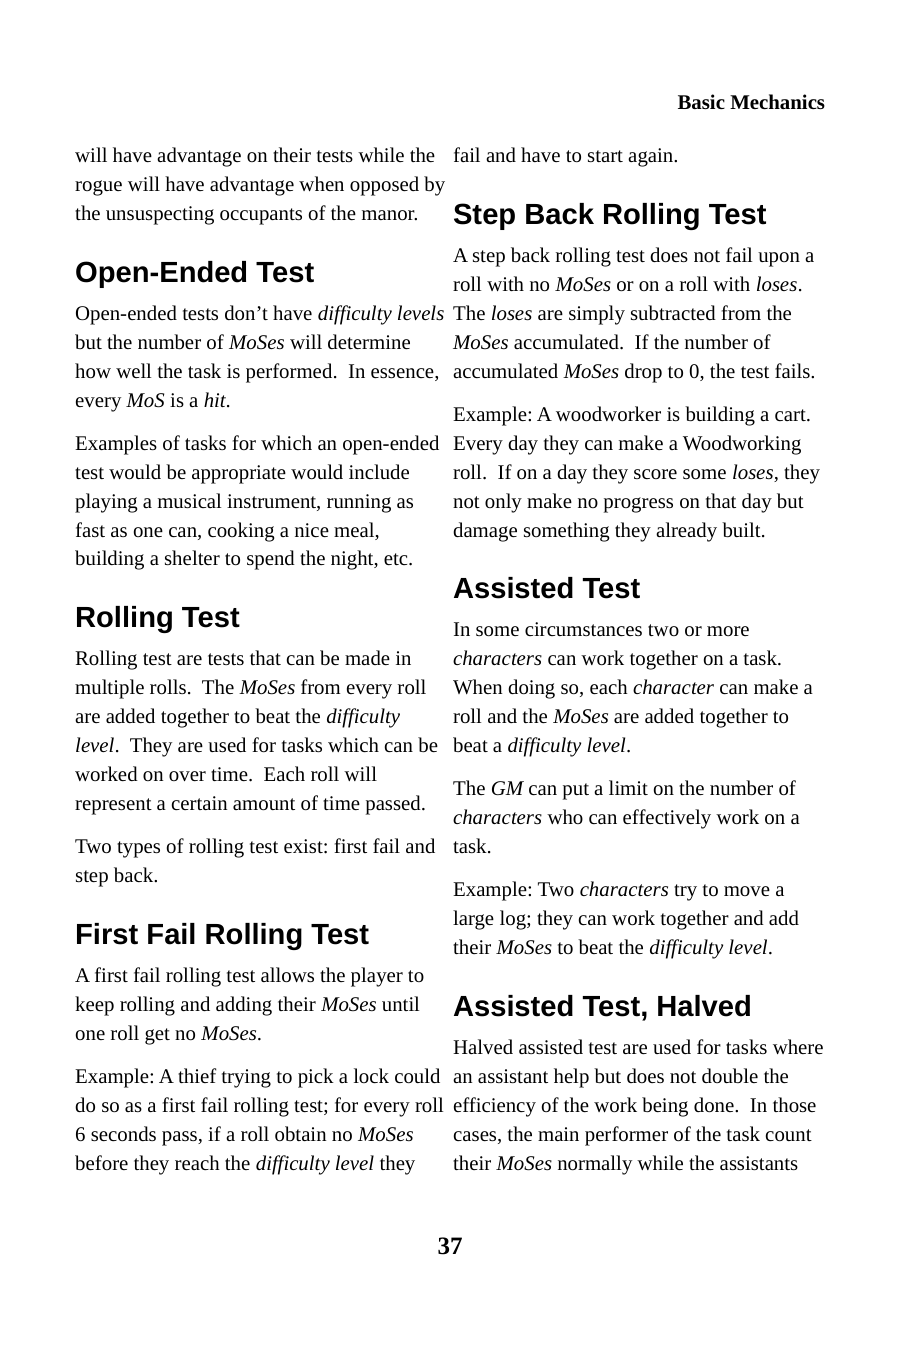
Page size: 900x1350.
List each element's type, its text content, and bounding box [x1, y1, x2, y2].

text Rolling test are tests that can be made in multiple rolls. The MoSes from every roll are added together to beat the difficulty level. They are used for tasks which can be worked on over time. Each roll will represent a certain amount of time passed. [75, 646, 447, 814]
text In some circumstances two or more characters can work together on a task. When doing so, each character can make a roll and the MoSes are added together to beat a difficulty level. [453, 617, 825, 757]
text Example: Two characters try to move a large log; they can work together and add their MoSes to beat the difficulty level. [453, 877, 825, 959]
text Example: A woodworker is building a cart. Every day they can make a Woodworking roll. If on a day they score some loses, they not only make no progress on that day but damage something they already built. [453, 402, 825, 542]
subtitle Open-Ended Test [75, 255, 447, 288]
subtitle Rolling Test [75, 600, 447, 634]
subtitle Assisted Test [453, 571, 825, 605]
text The GM can put a limit on the number of characters who can effectively work on a task. [453, 776, 825, 858]
text Example: A thief trying to pick a lock could do so as a first fail rolling test; for every roll 6 seconds pass, if a roll obtain no MoSes before they reach the difficulty level they [75, 1064, 447, 1174]
text Examples of tasks for which an open-ended test would be appropriate would include playing a musical instrument, running as fast as one can, cooking a nice meal, building a shelter to spend the night, etc. [75, 431, 447, 570]
text fail and have to start again. [453, 143, 825, 167]
subtitle Assisted Test, Halved [453, 989, 825, 1022]
text Open-ended tests don’t have difficulty levels but the number of MoSes will determine how well the task is performed. In essence, every MoS is a hit. [75, 301, 447, 412]
text Two types of rolling test exist: first fail and step back. [75, 834, 447, 887]
text A first fail rolling test allows the player to keep rolling and adding their MoSes until one roll get no MoSes. [75, 963, 447, 1044]
text A step back rolling test does not fail upon a roll with no MoSes or on a roll with loses. The loses are simply subtracted from the MoSes accumulated. If the number of accumulated MoSes drop to 0, the test fails. [453, 243, 825, 383]
subtitle First Fail Rolling Test [75, 917, 447, 950]
subtitle Step Back Rolling Test [453, 197, 825, 231]
text will have advantage on their tests while the rogue will have advantage when opposed by the unsuspecting occupants of the manor. [75, 143, 447, 225]
text Halved assisted test are used for tasks where an assistant help but does not double the efficiency of the work being done. In those cases, the main performer of the task count their MoSes normally while the assistants [453, 1035, 825, 1174]
